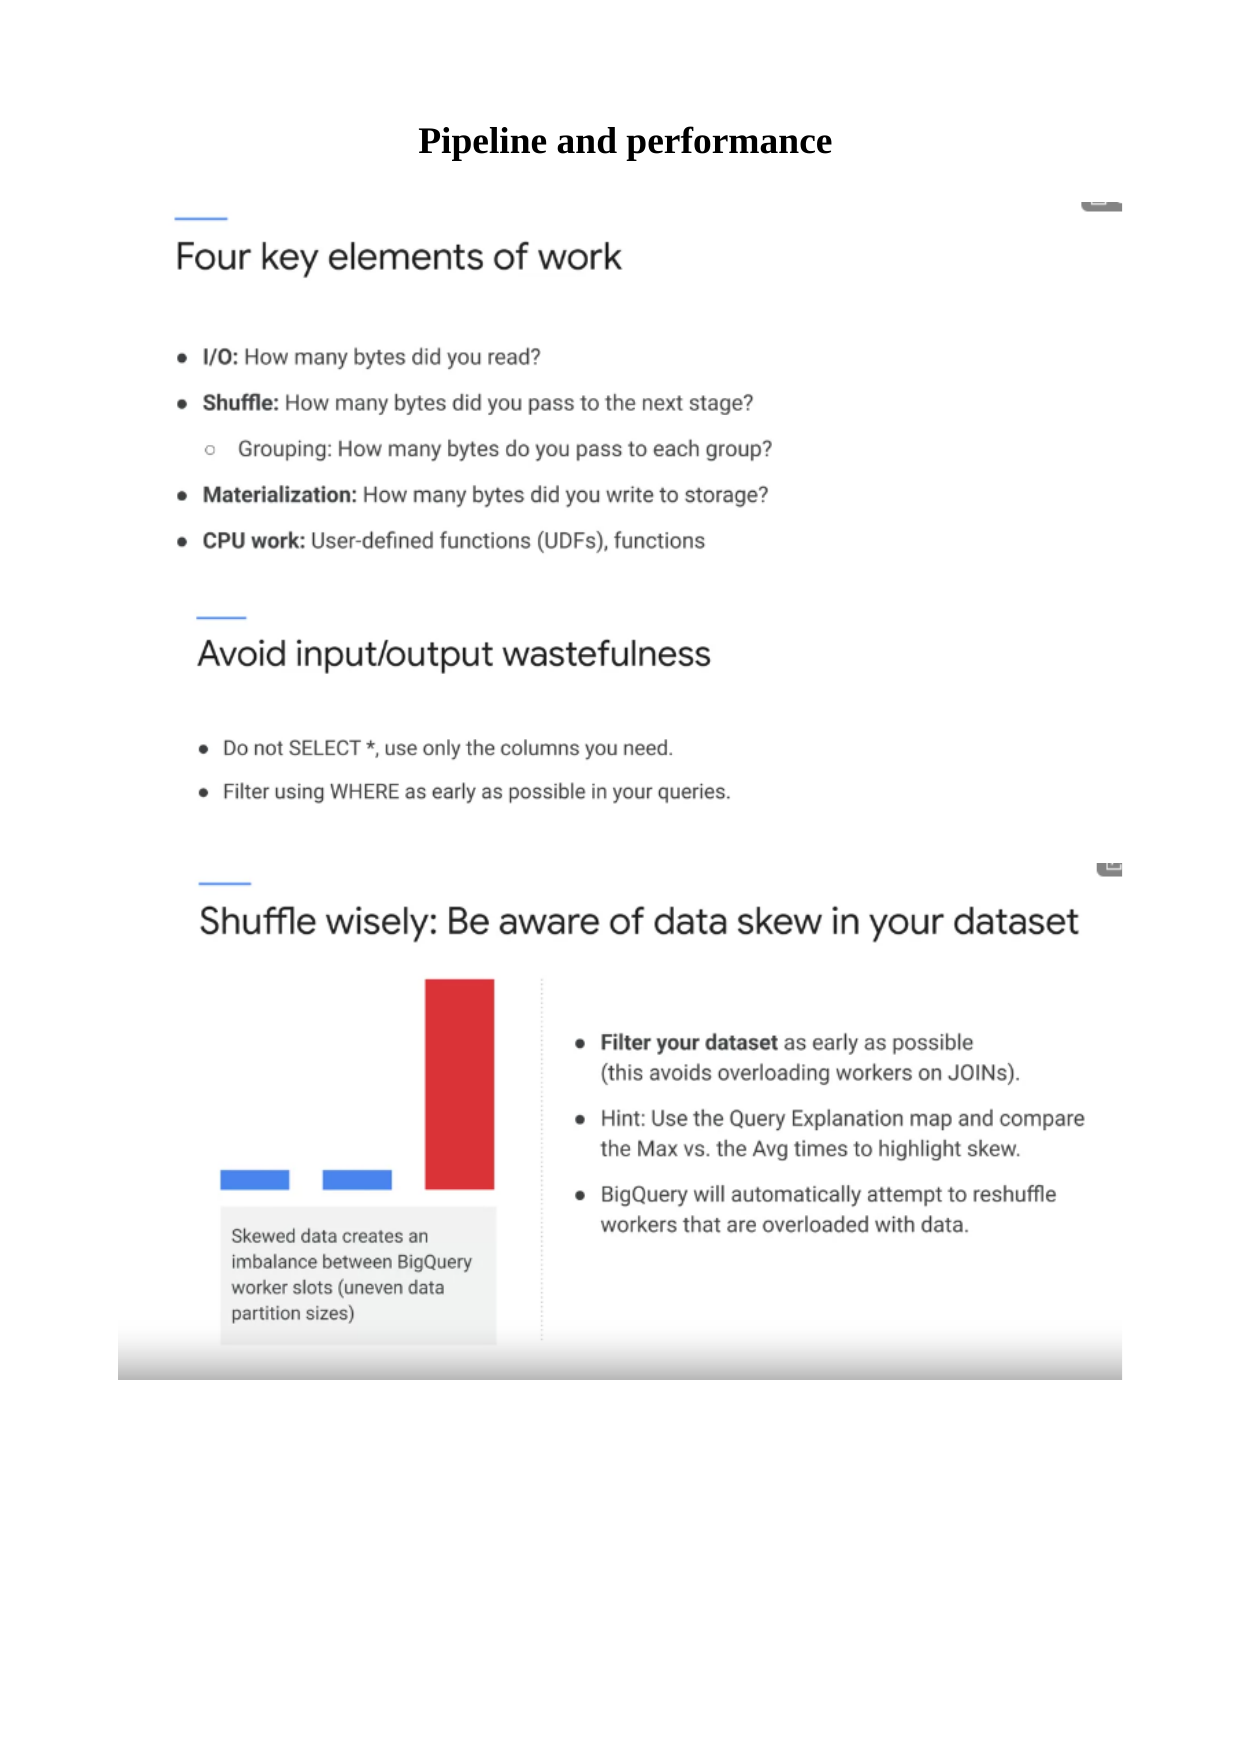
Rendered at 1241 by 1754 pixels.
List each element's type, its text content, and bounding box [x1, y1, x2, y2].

picture [118, 863, 1123, 1380]
subtitle Pipeline and performance [118, 118, 1122, 161]
picture [118, 602, 1123, 835]
picture [118, 202, 1123, 574]
